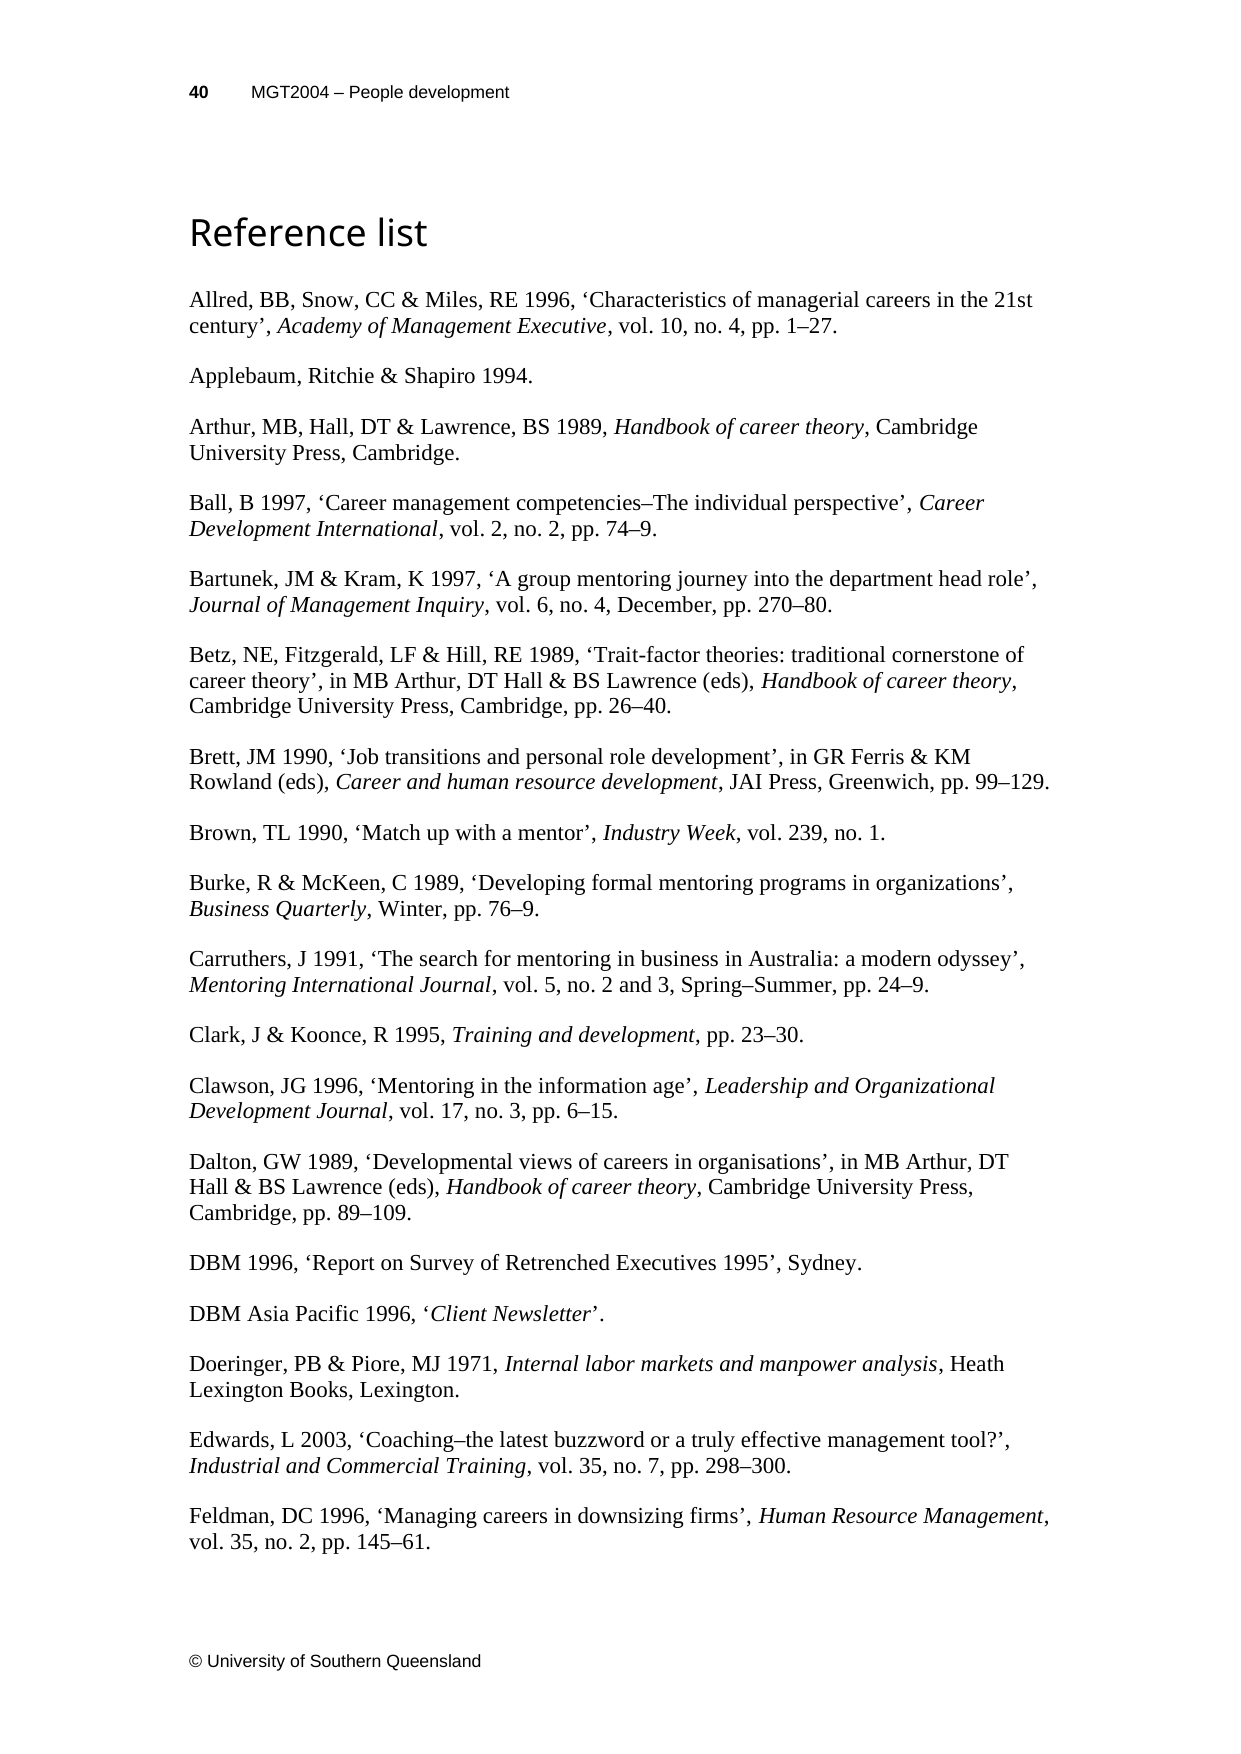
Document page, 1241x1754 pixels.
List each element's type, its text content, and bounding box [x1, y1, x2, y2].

text Clark, J & Koonce, R 1995, Training and development, pp. 23–30. [189, 1022, 1051, 1048]
text Dalton, GW 1989, ‘Developmental views of careers in organisations’, in MB Arthur, DT Hall & BS Lawrence (eds), Handbook of career theory, Cambridge University Press, Cambridge, pp. 89–109. [189, 1149, 1051, 1225]
text Brett, JM 1990, ‘Job transitions and personal role development’, in GR Ferris & KM Rowland (eds), Career and human resource development, JAI Press, Greenwich, pp. 99–129. [189, 743, 1051, 794]
text Allred, BB, Snow, CC & Miles, RE 1996, ‘Characteristics of managerial careers in the 21st century’, Academy of Management Executive, vol. 10, no. 4, pp. 1–27. [189, 287, 1051, 338]
text Arthur, MB, Hall, DT & Lawrence, BS 1989, Handbook of career theory, Cambridge University Press, Cambridge. [189, 414, 1051, 465]
text Doeringer, PB & Piore, MJ 1971, Internal labor markets and manpower analysis, Heath Lexington Books, Lexington. [189, 1351, 1051, 1402]
text DBM 1996, ‘Report on Survey of Retrenched Executives 1995’, Sydney. [189, 1250, 1051, 1276]
text Applebaum, Ritchie & Shapiro 1994. [189, 363, 1051, 389]
text Bartunek, JM & Kram, K 1997, ‘A group mentoring journey into the department head role’, Journal of Management Inquiry, vol. 6, no. 4, December, pp. 270–80. [189, 566, 1051, 617]
text Betz, NE, Fitzgerald, LF & Hill, RE 1989, ‘Trait-factor theories: traditional cornerstone of career theory’, in MB Arthur, DT Hall & BS Lawrence (eds), Handbook of career theory, Cambridge University Press, Cambridge, pp. 26–40. [189, 642, 1051, 718]
text Feldman, DC 1996, ‘Managing careers in downsizing firms’, Human Resource Management, vol. 35, no. 2, pp. 145–61. [189, 1503, 1051, 1554]
text Burke, R & McKeen, C 1989, ‘Developing formal mentoring programs in organizations’, Business Quarterly, Winter, pp. 76–9. [189, 870, 1051, 921]
text Carruthers, J 1991, ‘The search for mentoring in business in Australia: a modern odyssey’, Mentoring International Journal, vol. 5, no. 2 and 3, Spring–Summer, pp. 24–9. [189, 946, 1051, 997]
text Clawson, JG 1996, ‘Mentoring in the information age’, Leadership and Organizational Development Journal, vol. 17, no. 3, pp. 6–15. [189, 1073, 1051, 1124]
text Ball, B 1997, ‘Career management competencies–The individual perspective’, Career Development International, vol. 2, no. 2, pp. 74–9. [189, 490, 1051, 541]
text DBM Asia Pacific 1996, ‘Client Newsletter’. [189, 1301, 1051, 1326]
text Brown, TL 1990, ‘Match up with a mentor’, Industry Week, vol. 239, no. 1. [189, 819, 1051, 845]
text Reference list [189, 207, 1051, 258]
text Edwards, L 2003, ‘Coaching–the latest buzzword or a truly effective management tool?’, Industrial and Commercial Training, vol. 35, no. 7, pp. 298–300. [189, 1427, 1051, 1478]
